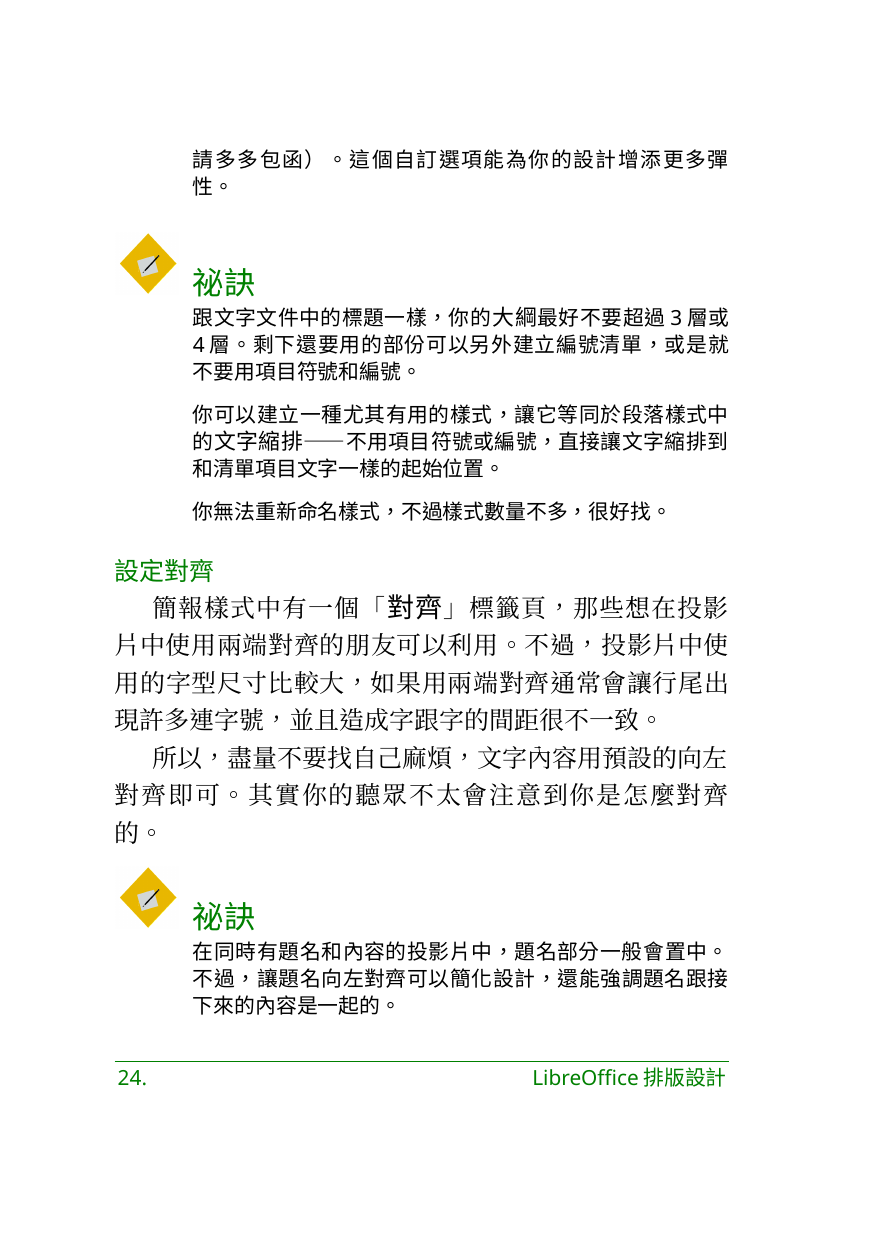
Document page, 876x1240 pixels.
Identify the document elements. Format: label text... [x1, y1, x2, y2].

list 祕訣 [114, 231, 729, 304]
text 跟文字文件中的標題一樣，你的大綱最好不要超過3層或4層。剩下還要用的部份可以另外建立編號清單，或是就不要用項目符號和編號。 [193, 304, 729, 385]
picture [115, 232, 179, 295]
text 在同時有題名和內容的投影片中，題名部分一般會置中。不過，讓題名向左對齊可以簡化設計，還能強調題名跟接下來的內容是一起的。 [193, 938, 729, 1019]
text 所以，盡量不要找自己麻煩，文字內容用預設的向左對齊即可。其實你的聽眾不太會注意到你是怎麼對齊的。 [114, 737, 729, 849]
text 簡報樣式中有一個「對齊」標籤頁，那些想在投影片中使用兩端對齊的朋友可以利用。不過，投影片中使用的字型尺寸比較大，如果用兩端對齊通常會讓行尾出現許多連字號，並且造成字跟字的間距很不一致。 [114, 587, 729, 737]
list 祕訣 [114, 865, 729, 938]
picture [115, 866, 179, 929]
text 你可以建立一種尤其有用的樣式，讓它等同於段落樣式中的文字縮排——不用項目符號或編號，直接讓文字縮排到和清單項目文字一樣的起始位置。 [193, 401, 729, 482]
subtitle 設定對齊 [114, 556, 729, 587]
text 請多多包函）。這個自訂選項能為你的設計增添更多彈性。 [193, 146, 729, 200]
text 你無法重新命名樣式，不過樣式數量不多，很好找。 [193, 497, 729, 524]
